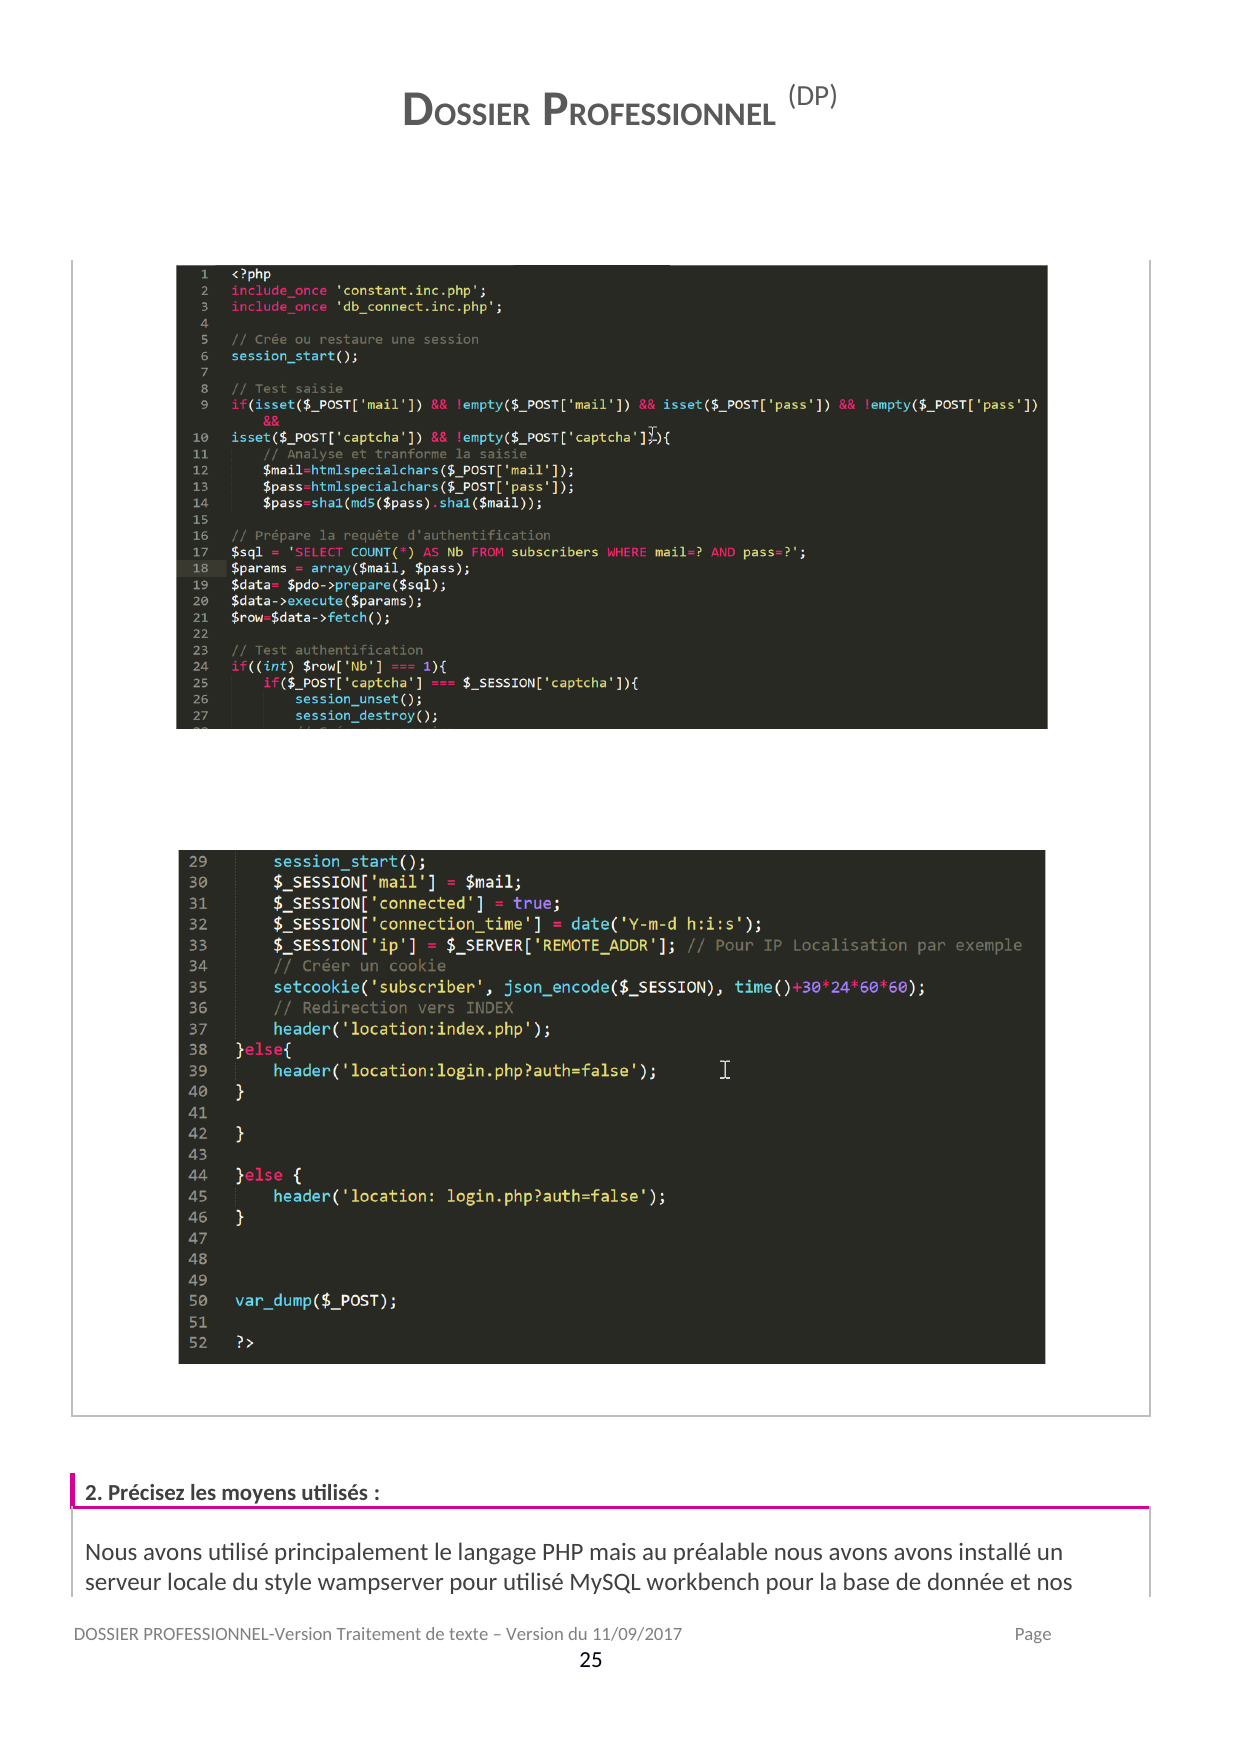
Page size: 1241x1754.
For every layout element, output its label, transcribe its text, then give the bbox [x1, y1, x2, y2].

table_cell [72, 1417, 1091, 1451]
table_cell Pour développer la partie back-end d'une application web il a fallu utilisé le langage PHP qui permet de gérer les bases de données côté back-end (serveur) créé sur un système de base de donnée par exemple MySQL ou MariaDB. Durant ce cours nous avons mis en place un projet qui permet réunir l'ensemble du CRUD (CREATE, READ, UPDATE, DELETE) qui font partie intégrante du langage SQL. Le projet présente une application web qui gère les hôtels sur un site de voyage. Voici le script de connexion qui nous servira pour tous les autres script qui nécessiteront d'une partie front-end (HTML) : On crée trois variables dans ce script la première sert à faire appel à la base de donnée, la seconde est un array(tableau) qui compose un attribut du gestionnaire de base de données. Le premier rapporte une erreur pour ensuite émettre une exception le second récupère les données dans notre BDD pour l'associer à notre script, la troisième est celle qui exécutera tout ce processus grâce au new PDO statement. Voici le script qui permettra à un utilisateur de s'inscrire sur l'application web. Avec l'instruction include_once permet d'inclure les scripts dans un fichier pour en utiliser le contenu dans notre cas on voudrait exploiter le script de connexion à la base de donnée et une fonction qui nous permet de faire un mélange de caractères pour créer un mot de passe aléatoire qu'on mis dans le script fonctions.inc.php. Maintenant que tout ceci a été fait nous avons exécuter une requête pour nous assurer qu'il y ait pas de doublon dans les adresses mail et qu'il puisse en avoir qu'un exemplaire unique dans la BDD grâce à COUNT() qui permet de compter les enregistrements de données dans une table. Ensuite on paramètre la requête pour l'exécuter dans notre script , $pdo->prepare évite toutes les injections SQL, puis on exécule la requête avec $data->execute($params) pour enfin ramener toute la table subscribers avec $data->fetch(). On intègre une condition par la quelle on impose que SI NB le alias de COUNT() est strictement égal(===) à 0 et bien on insère les données émises par le subscriber c'est à dire son nom, son mail, sa date de naissance, son sexe, la newsletter et son mot de passe. Cette seconde partie du script quant à elle va mettre en rôle la fonction qu'on a importé depuis le ficher fonction.inc.php qui permet donc de générer un mot de passe aléatoire qui a comme argument len=8 c'est à dire que la variable len égale 8 et grâce à la méthode str_shuffle qui mélangera les caractères entrés dans une variable nommée $dico pour ensuite nous sortir 8 caractères. Avec la variable $hash on crypte le mot de passe générer automatiquement par la fonction get_password qu'on enverra par mail, ensuite nous avons $params qui va sécuriser les valeurs de la table subscribers contre les injections HTML/JavaScript grâce à la fonction htmlspecialchars pour enfin faire en sorte que les données s’exécute dans $params. Pour finir on écrit les phrases que recevra dans son mail le subscriber après avoir confirmé son inscription à notre site. Voici le script pour la connexion on fait le include_once pour ce connecter à la BDD, crée une session ou restaure celle trouvée sur le serveur, via l'identifiant de session passé dans une requête GET, POST ou par un cookie avec session_start, puis on passe ne condition les mails, mots de passe et captcha pour que ce soit les pré-requis pour la mise en connexion vers la page, ensuite on fait la requête en faisant appel aux colonnes nécessaires pour l'authentification (mail et pass) pour enfin dans une dernière condition on restaure la session pour entrer les conditions. [73, 729, 1149, 1363]
picture [178, 850, 1046, 1364]
table_cell [73, 1394, 1149, 1415]
table_cell Nous avons utilisé principalement le langage PHP mais au préalable nous avons avons installé un serveur locale du style wampserver pour utilisé MySQL workbench pour la base de donnée et nos [73, 1530, 1149, 1597]
table_cell [72, 1451, 1150, 1472]
table_cell Pour développer la partie back-end d'une application web il a fallu utilisé le langage PHP qui permet de gérer les bases de données côté back-end (serveur) créé sur un système de base de donnée par exemple MySQL ou MariaDB. Durant ce cours nous avons mis en place un projet qui permet réunir l'ensemble du CRUD (CREATE, READ, UPDATE, DELETE) qui font partie intégrante du langage SQL. Le projet présente une application web qui gère les hôtels sur un site de voyage. Voici le script de connexion qui nous servira pour tous les autres script qui nécessiteront d'une partie front-end (HTML) : On crée trois variables dans ce script la première sert à faire appel à la base de donnée, la seconde est un array(tableau) qui compose un attribut du gestionnaire de base de données. Le premier rapporte une erreur pour ensuite émettre une exception le second récupère les données dans notre BDD pour l'associer à notre script, la troisième est celle qui exécutera tout ce processus grâce au new PDO statement. Voici le script qui permettra à un utilisateur de s'inscrire sur l'application web. Avec l'instruction include_once permet d'inclure les scripts dans un fichier pour en utiliser le contenu dans notre cas on voudrait exploiter le script de connexion à la base de donnée et une fonction qui nous permet de faire un mélange de caractères pour créer un mot de passe aléatoire qu'on mis dans le script fonctions.inc.php. Maintenant que tout ceci a été fait nous avons exécuter une requête pour nous assurer qu'il y ait pas de doublon dans les adresses mail et qu'il puisse en avoir qu'un exemplaire unique dans la BDD grâce à COUNT() qui permet de compter les enregistrements de données dans une table. Ensuite on paramètre la requête pour l'exécuter dans notre script , $pdo->prepare évite toutes les injections SQL, puis on exécule la requête avec $data->execute($params) pour enfin ramener toute la table subscribers avec $data->fetch(). On intègre une condition par la quelle on impose que SI NB le alias de COUNT() est strictement égal(===) à 0 et bien on insère les données émises par le subscriber c'est à dire son nom, son mail, sa date de naissance, son sexe, la newsletter et son mot de passe. Cette seconde partie du script quant à elle va mettre en rôle la fonction qu'on a importé depuis le ficher fonction.inc.php qui permet donc de générer un mot de passe aléatoire qui a comme argument len=8 c'est à dire que la variable len égale 8 et grâce à la méthode str_shuffle qui mélangera les caractères entrés dans une variable nommée $dico pour ensuite nous sortir 8 caractères. Avec la variable $hash on crypte le mot de passe générer automatiquement par la fonction get_password qu'on enverra par mail, ensuite nous avons $params qui va sécuriser les valeurs de la table subscribers contre les injections HTML/JavaScript grâce à la fonction htmlspecialchars pour enfin faire en sorte que les données s’exécute dans $params. Pour finir on écrit les phrases que recevra dans son mail le subscriber après avoir confirmé son inscription à notre site. Voici le script pour la connexion on fait le include_once pour ce connecter à la BDD, crée une session ou restaure celle trouvée sur le serveur, via l'identifiant de session passé dans une requête GET, POST ou par un cookie avec session_start, puis on passe ne condition les mails, mots de passe et captcha pour que ce soit les pré-requis pour la mise en connexion vers la page, ensuite on fait la requête en faisant appel aux colonnes nécessaires pour l'authentification (mail et pass) pour enfin dans une dernière condition on restaure la session pour entrer les conditions. [73, 260, 1149, 728]
picture [176, 265, 1048, 729]
table_cell 2. Précisez les moyens utilisés : [75, 1473, 1150, 1506]
table_cell [73, 1509, 1149, 1530]
table_cell [1091, 1417, 1150, 1451]
